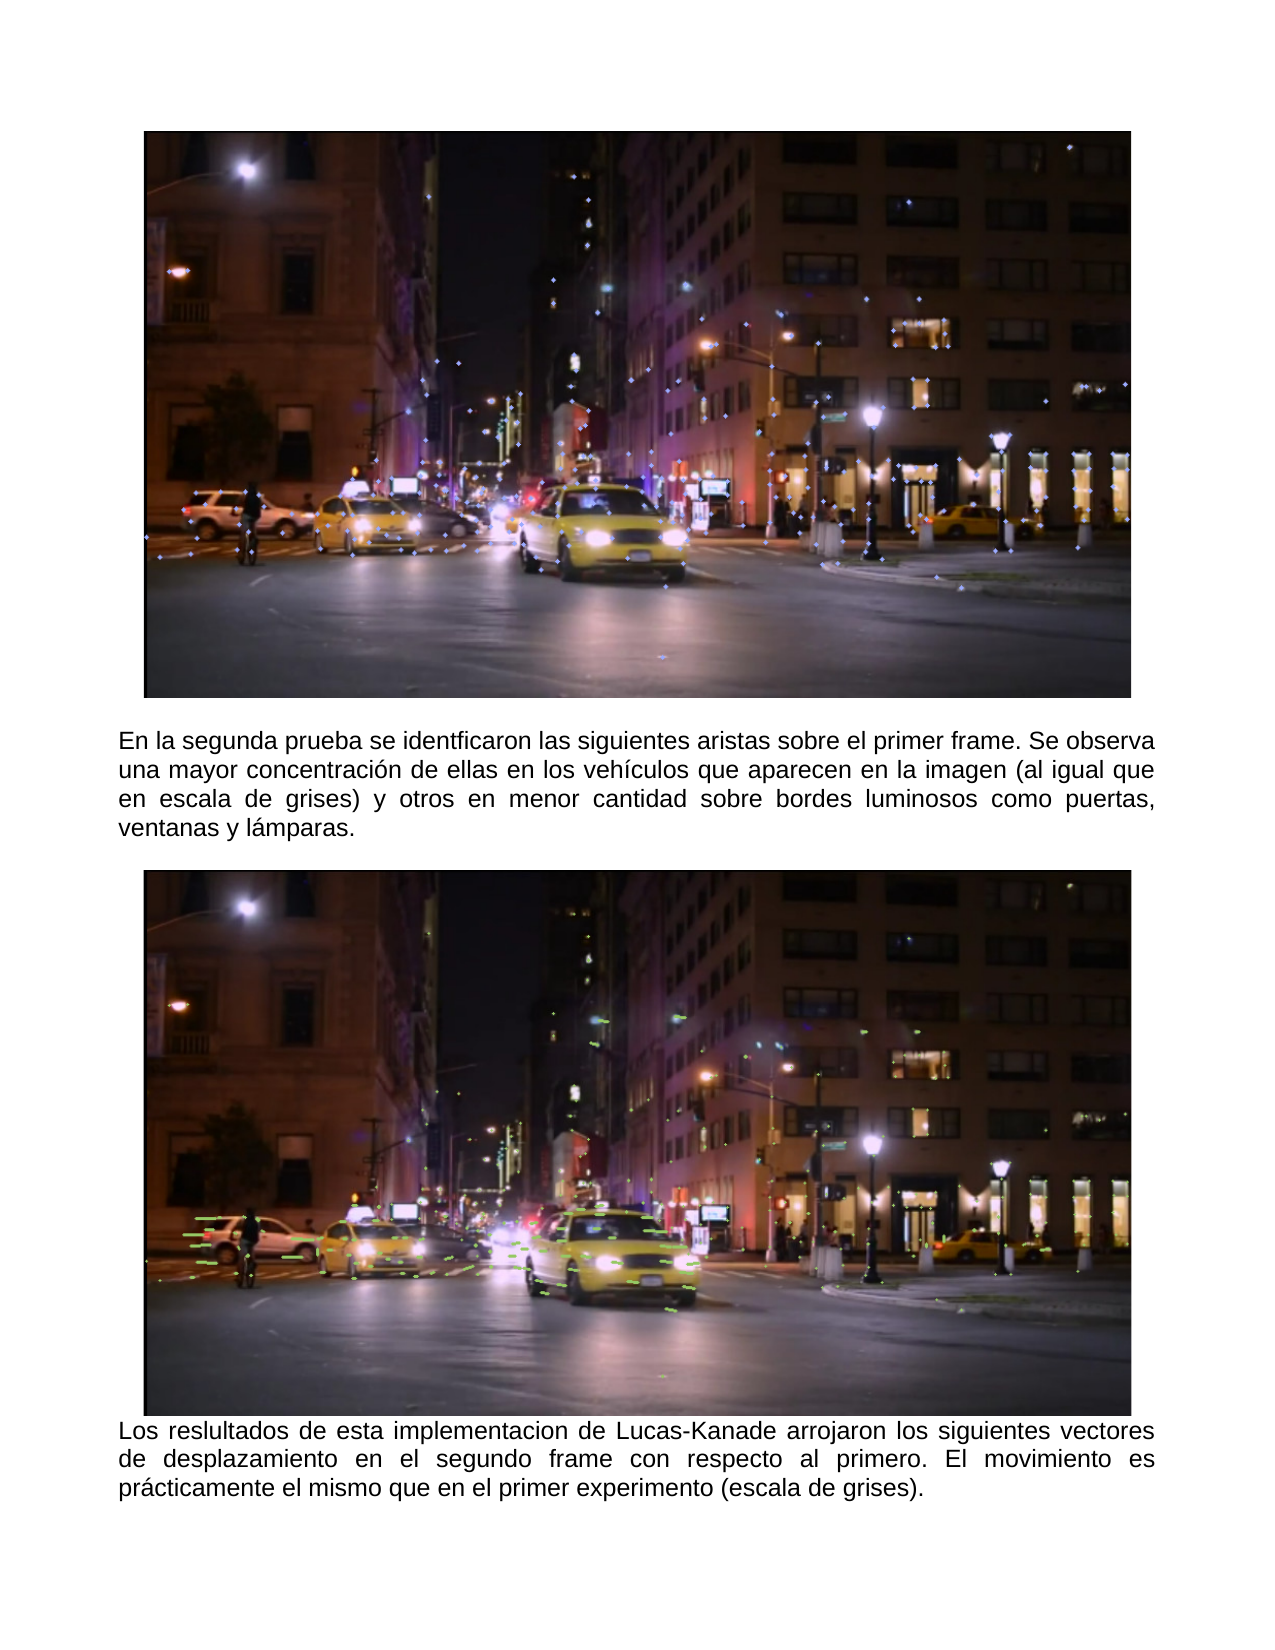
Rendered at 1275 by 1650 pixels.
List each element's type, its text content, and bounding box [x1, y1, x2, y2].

picture [143, 131, 1132, 698]
picture [143, 870, 1132, 1416]
text Los reslultados de esta implementacion de Lucas-Kanade arrojaron los siguientes vectores de desplazamiento en el segundo frame con respecto al primero. El movimiento es prácticamente el mismo que en el primer experimento (escala de grises). [118, 870, 1157, 1502]
text En la segunda prueba se identficaron las siguientes aristas sobre el primer frame. Se observa una mayor concentración de ellas en los vehículos que aparecen en la imagen (al igual que en escala de grises) y otros en menor cantidad sobre bordes luminosos como puertas, ventanas y lámparas. [118, 726, 1157, 841]
